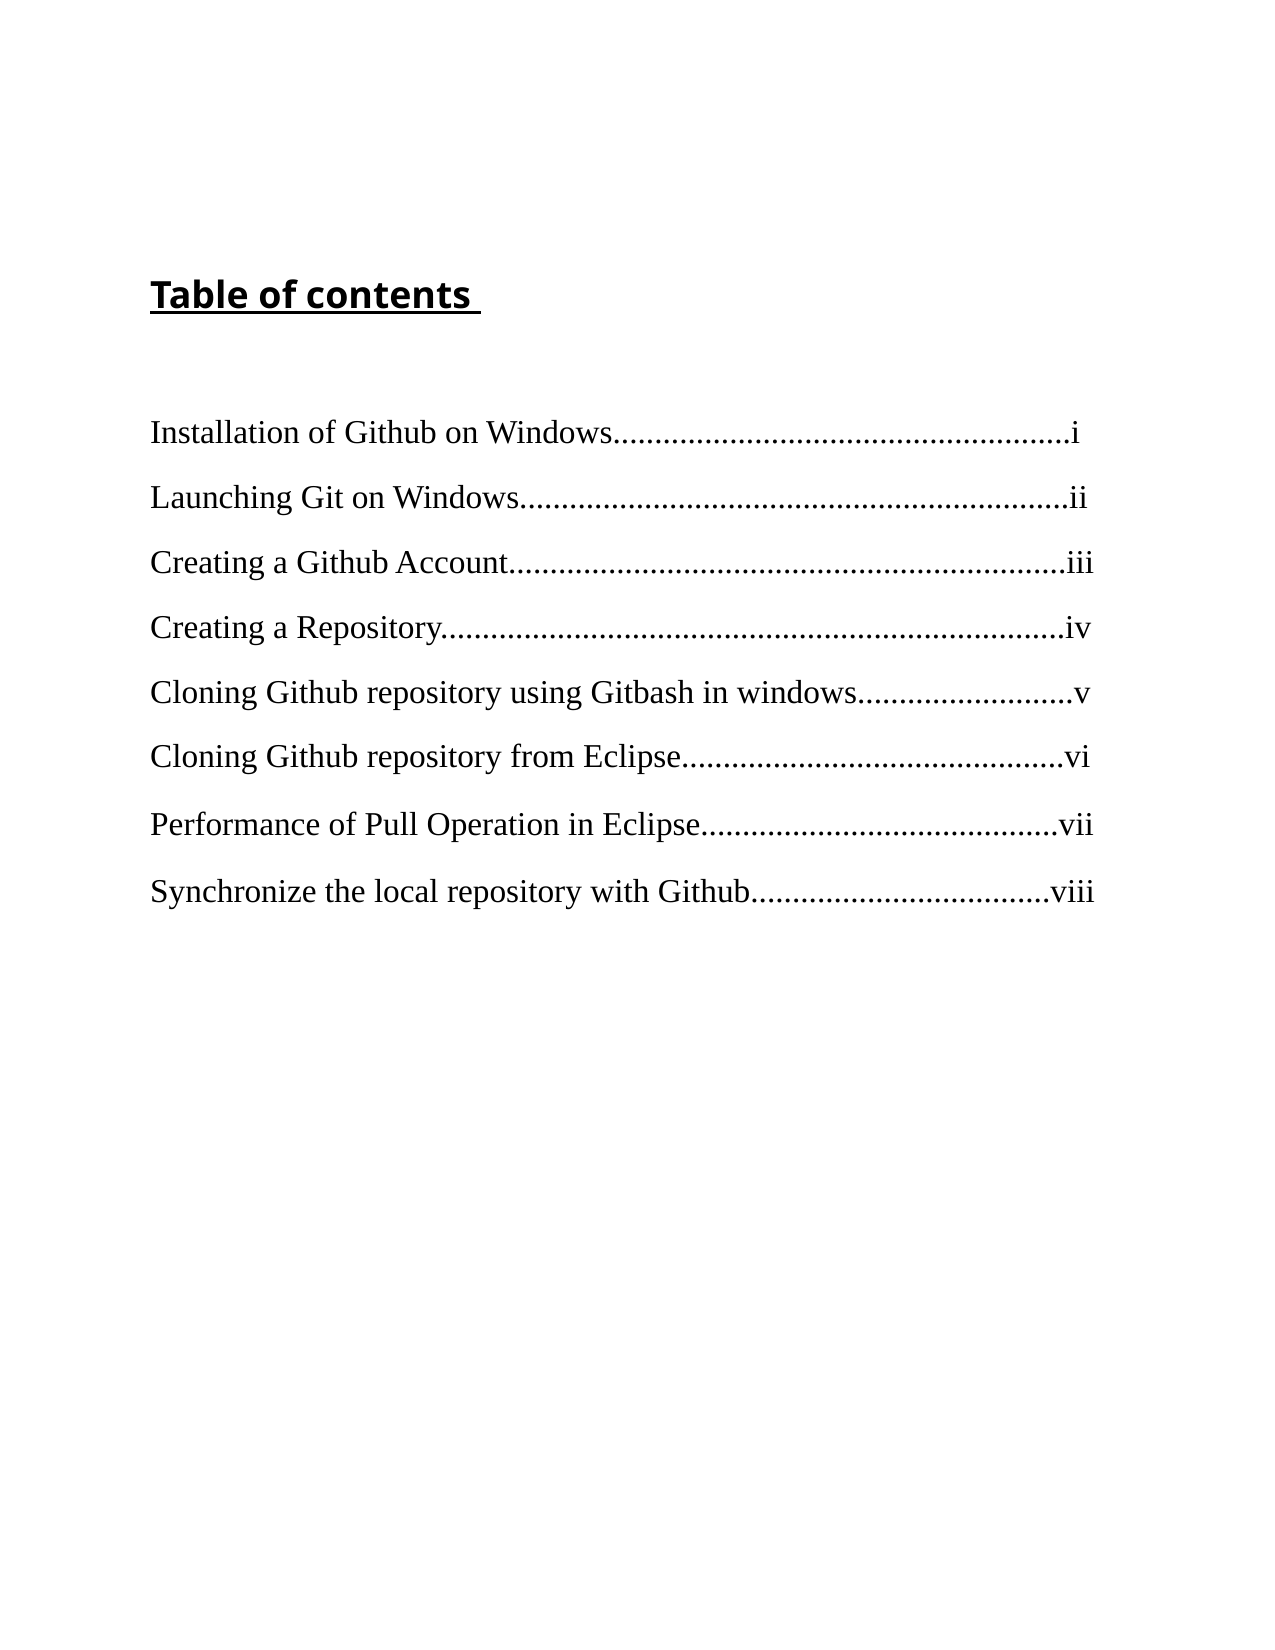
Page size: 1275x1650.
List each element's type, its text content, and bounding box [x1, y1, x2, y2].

text Creating a Repository...........................................................................iv [150, 607, 1125, 645]
text Creating a Github Account...................................................................iii [150, 542, 1125, 580]
text Performance of Pull Operation in Eclipse...........................................vii [150, 804, 1125, 842]
text Launching Git on Windows..................................................................ii [150, 477, 1125, 516]
text Table of contents [150, 268, 1125, 319]
text Synchronize the local repository with Github....................................viii [150, 871, 1125, 909]
text Cloning Github repository from Eclipse..............................................vi [150, 737, 1125, 775]
text Cloning Github repository using Gitbash in windows..........................v [150, 672, 1125, 710]
text Installation of Github on Windows.......................................................i [150, 412, 1125, 451]
